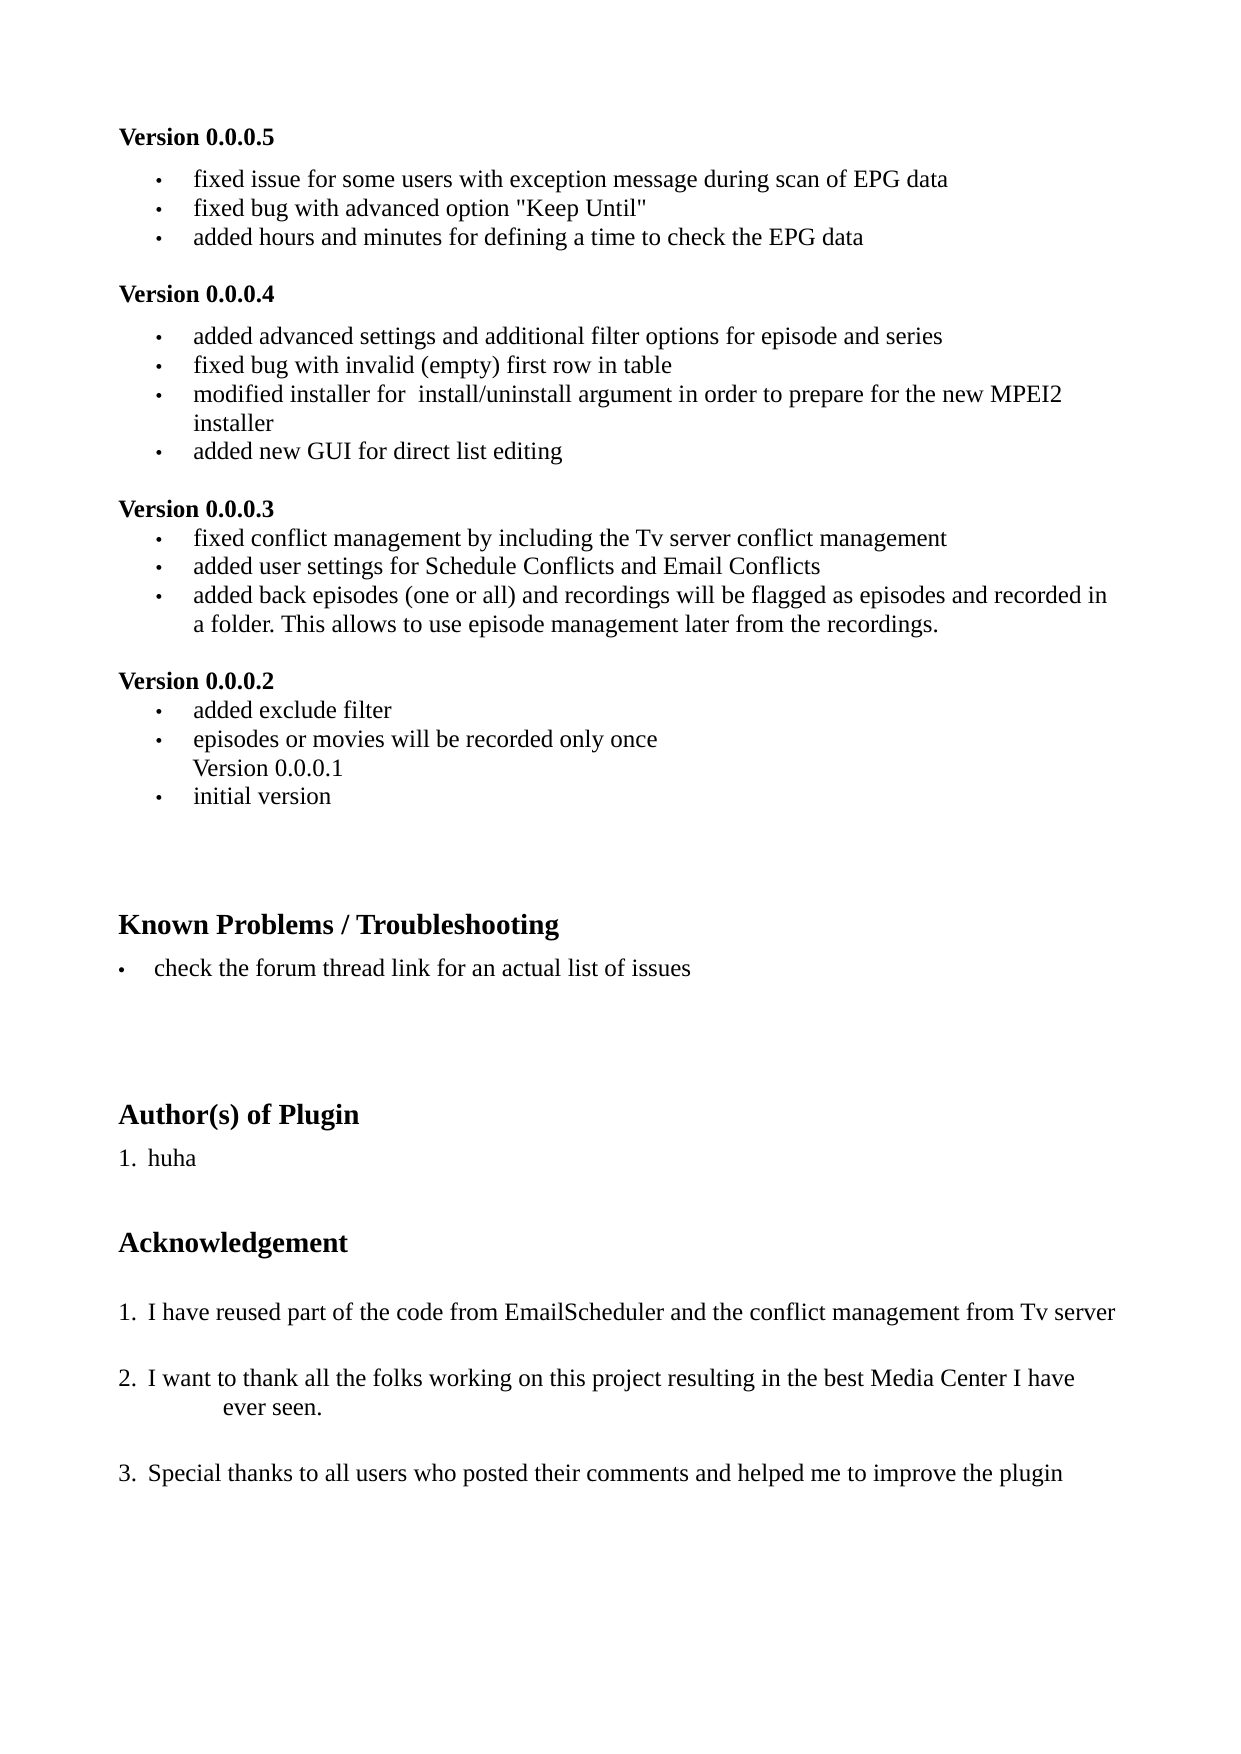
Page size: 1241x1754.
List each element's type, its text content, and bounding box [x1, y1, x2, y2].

list fixed issue for some users with exception message during scan of EPG data [156, 164, 1122, 193]
list initial version [156, 781, 1122, 810]
text Version 0.0.0.1 [118, 753, 1122, 781]
list I want to thank all the folks working on this project resulting in the best Media Center I have ever seen. [118, 1363, 1122, 1420]
text Known Problems / Troubleshooting [118, 907, 1122, 941]
list fixed bug with advanced option "Keep Until" [156, 193, 1122, 222]
list check the forum thread link for an actual list of issues [118, 953, 1122, 982]
text Version 0.0.0.3 [118, 494, 1122, 523]
list episodes or movies will be recorded only once [156, 724, 1122, 753]
list Special thanks to all users who posted their comments and helped me to improve the plugin [118, 1458, 1122, 1487]
list modified installer for install/uninstall argument in order to prepare for the new MPEI2 installer [156, 379, 1122, 436]
text Version 0.0.0.5 [45, 118, 1119, 152]
list added back episodes (one or all) and recordings will be flagged as episodes and recorded in a folder. This allows to use episode management later from the recordings. [156, 580, 1122, 638]
list huha [118, 1143, 1122, 1172]
list added user settings for Schedule Conflicts and Email Conflicts [156, 551, 1122, 580]
text Author(s) of Plugin [118, 1097, 1122, 1131]
list added hours and minutes for defining a time to check the EPG data [156, 222, 1122, 250]
list fixed conflict management by including the Tv server conflict management [156, 523, 1122, 551]
list added exclude filter [156, 695, 1122, 724]
list fixed bug with invalid (empty) first row in table [156, 350, 1122, 379]
list added new GUI for direct list editing [156, 436, 1122, 465]
list added advanced settings and additional filter options for episode and series [156, 321, 1122, 350]
list I have reused part of the code from EmailScheduler and the conflict management from Tv server [118, 1297, 1122, 1325]
text Acknowledgement [118, 1226, 1122, 1259]
text Version 0.0.0.2 [118, 666, 1122, 695]
text Version 0.0.0.4 [45, 275, 1119, 309]
